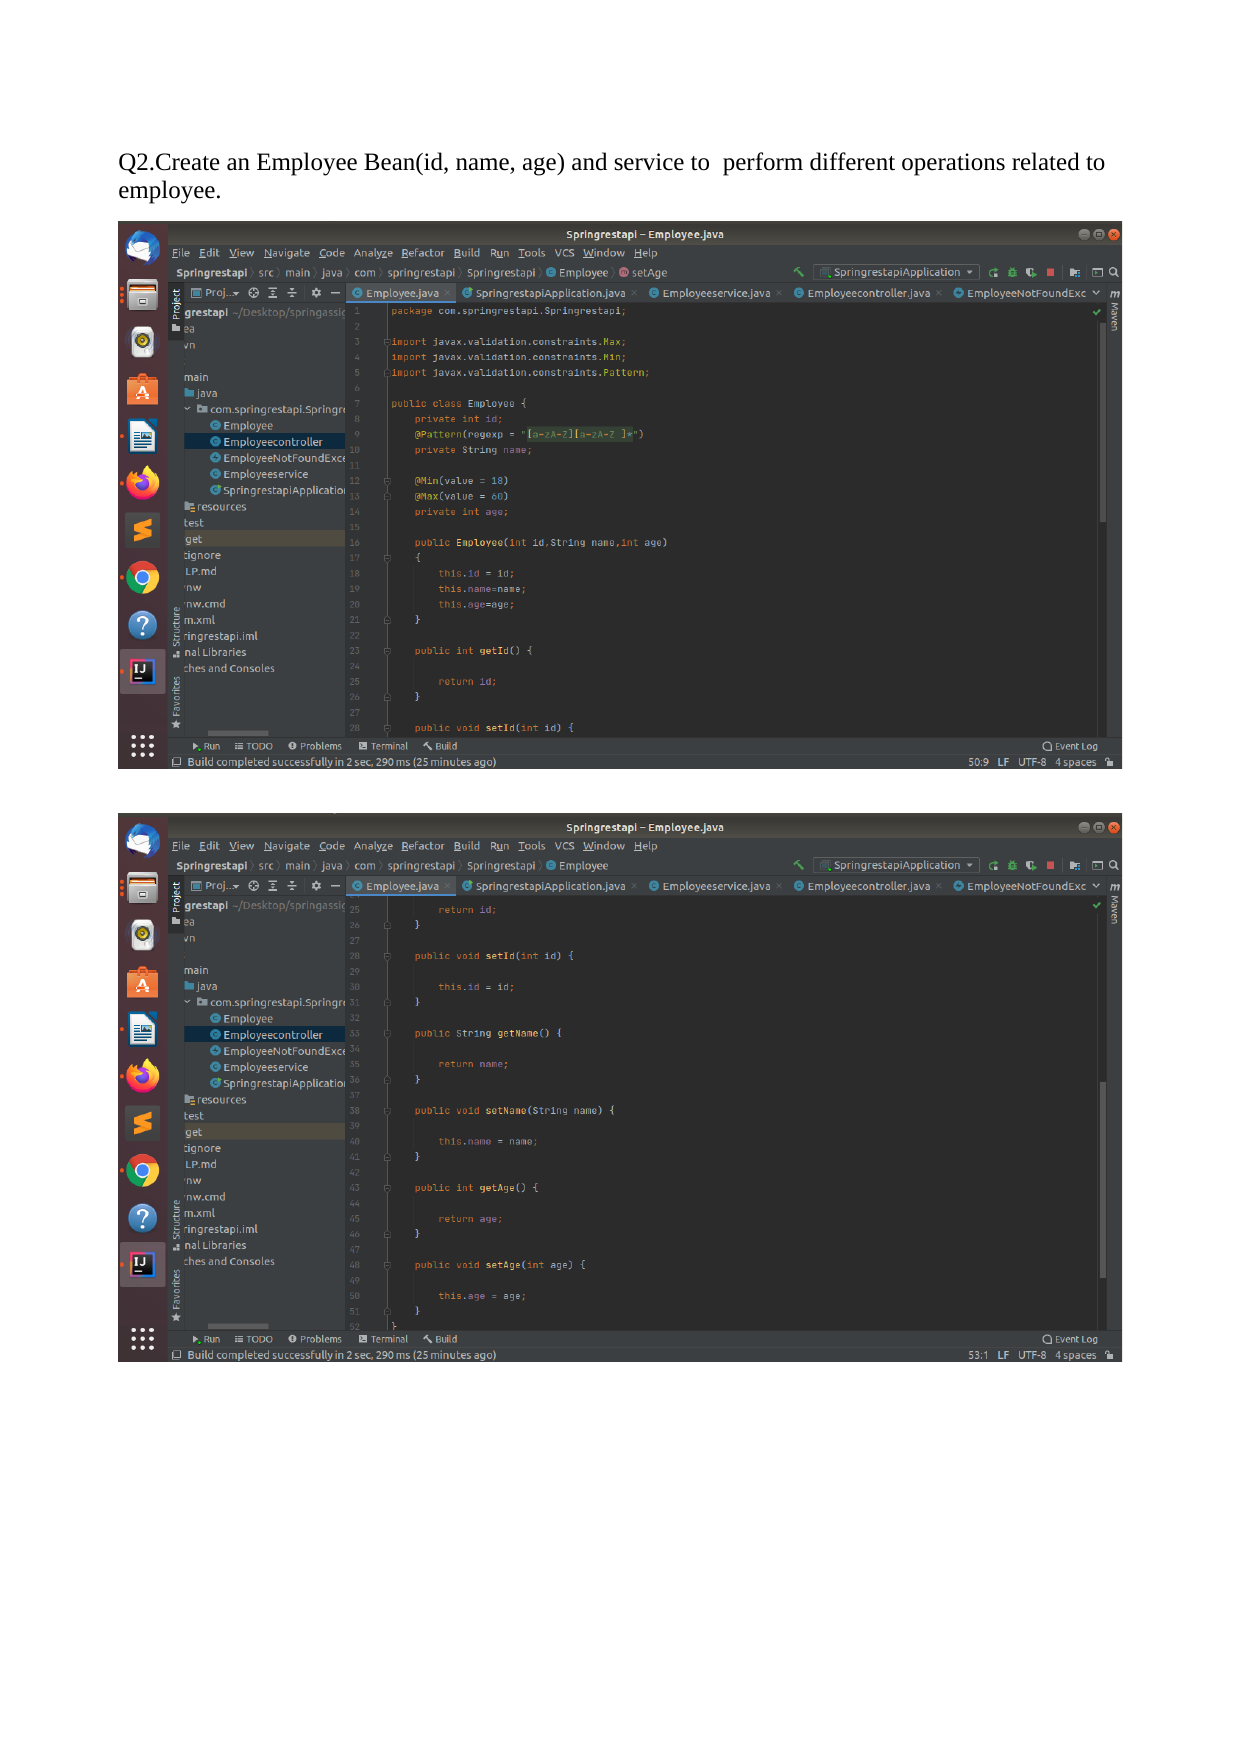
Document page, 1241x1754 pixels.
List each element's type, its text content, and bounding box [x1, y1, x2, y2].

picture [118, 813, 1123, 1362]
text Q2.Create an Employee Bean(id, name, age) and service to perform different operations related to employee. [118, 147, 1122, 204]
picture [118, 221, 1123, 769]
